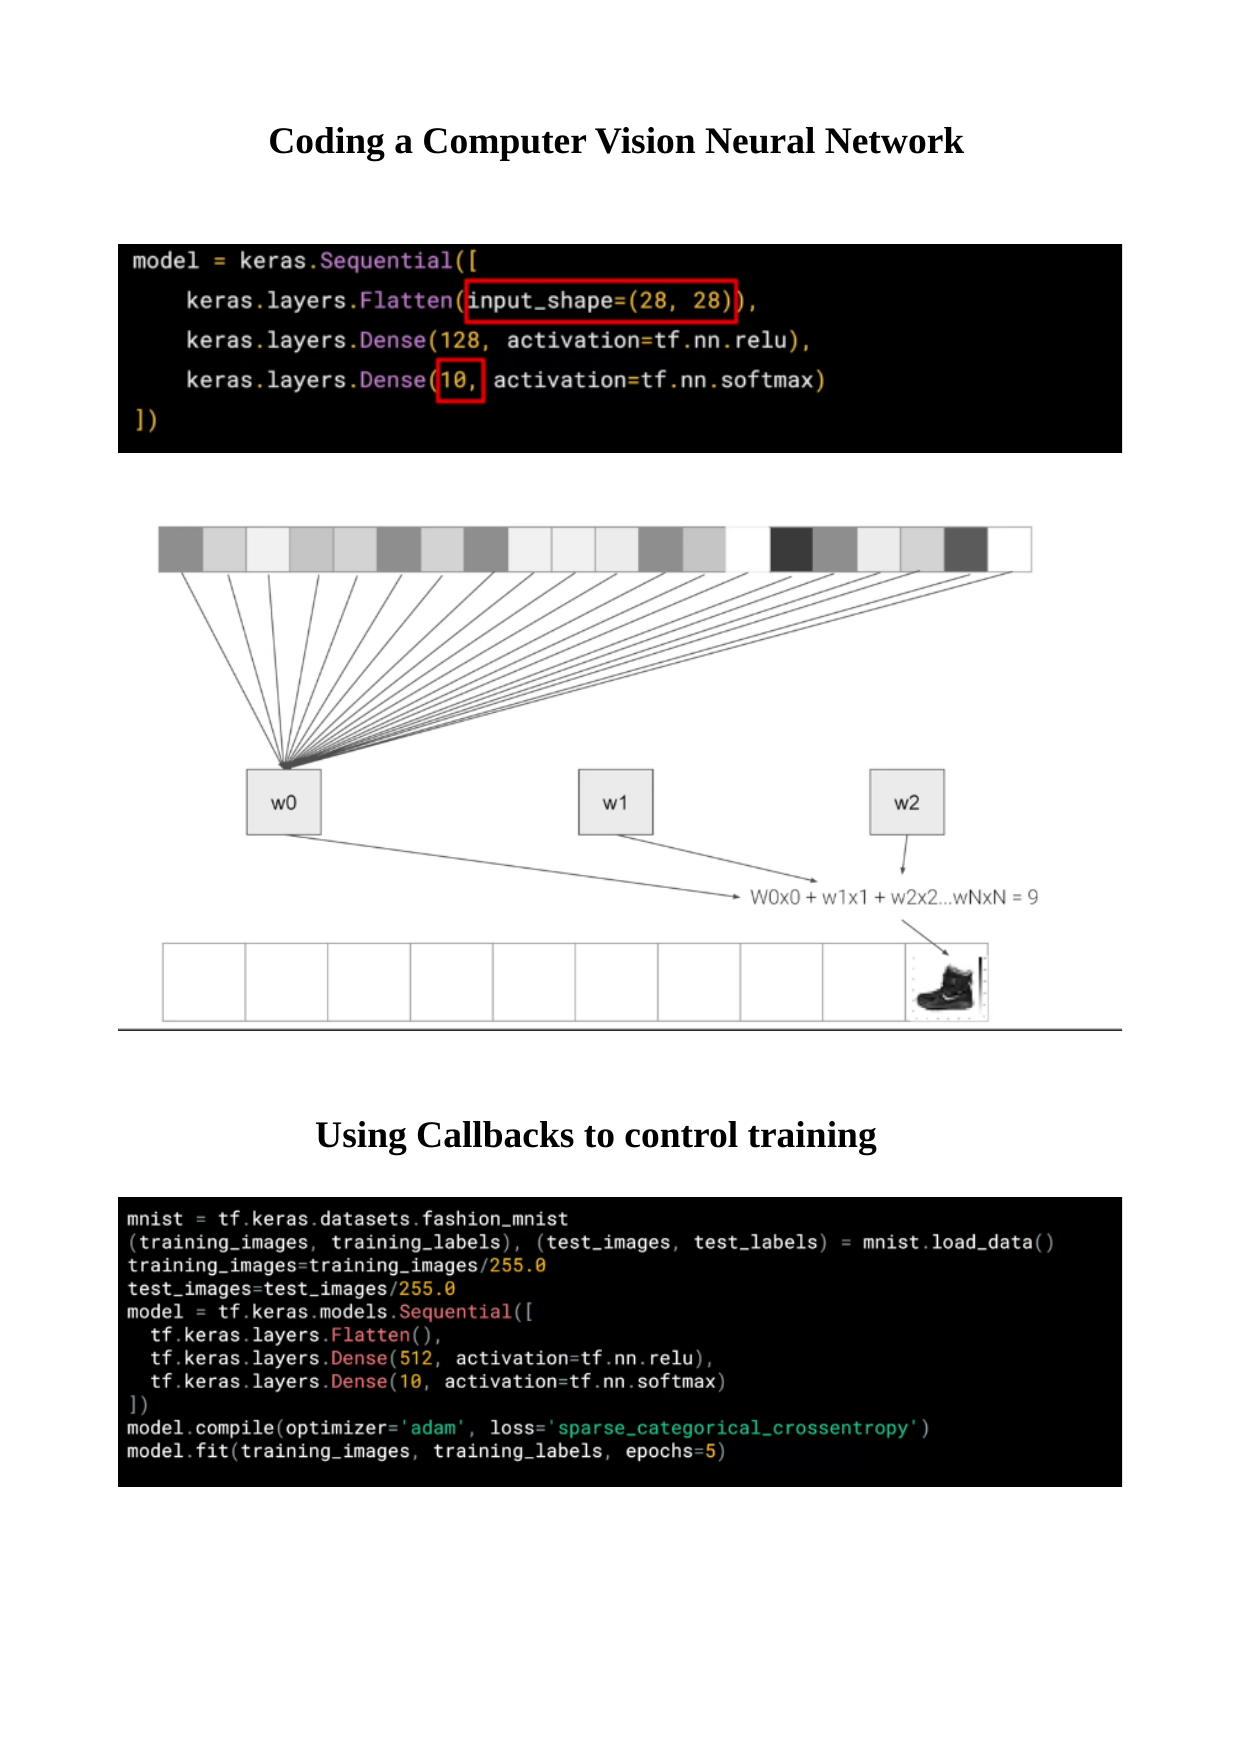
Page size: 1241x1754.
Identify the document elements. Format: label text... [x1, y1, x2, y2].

subtitle Using Callbacks to control training [118, 1113, 1122, 1156]
subtitle Coding a Computer Vision Neural Network [118, 118, 1122, 161]
picture [118, 244, 1123, 453]
picture [118, 510, 1123, 1031]
picture [118, 1197, 1123, 1487]
